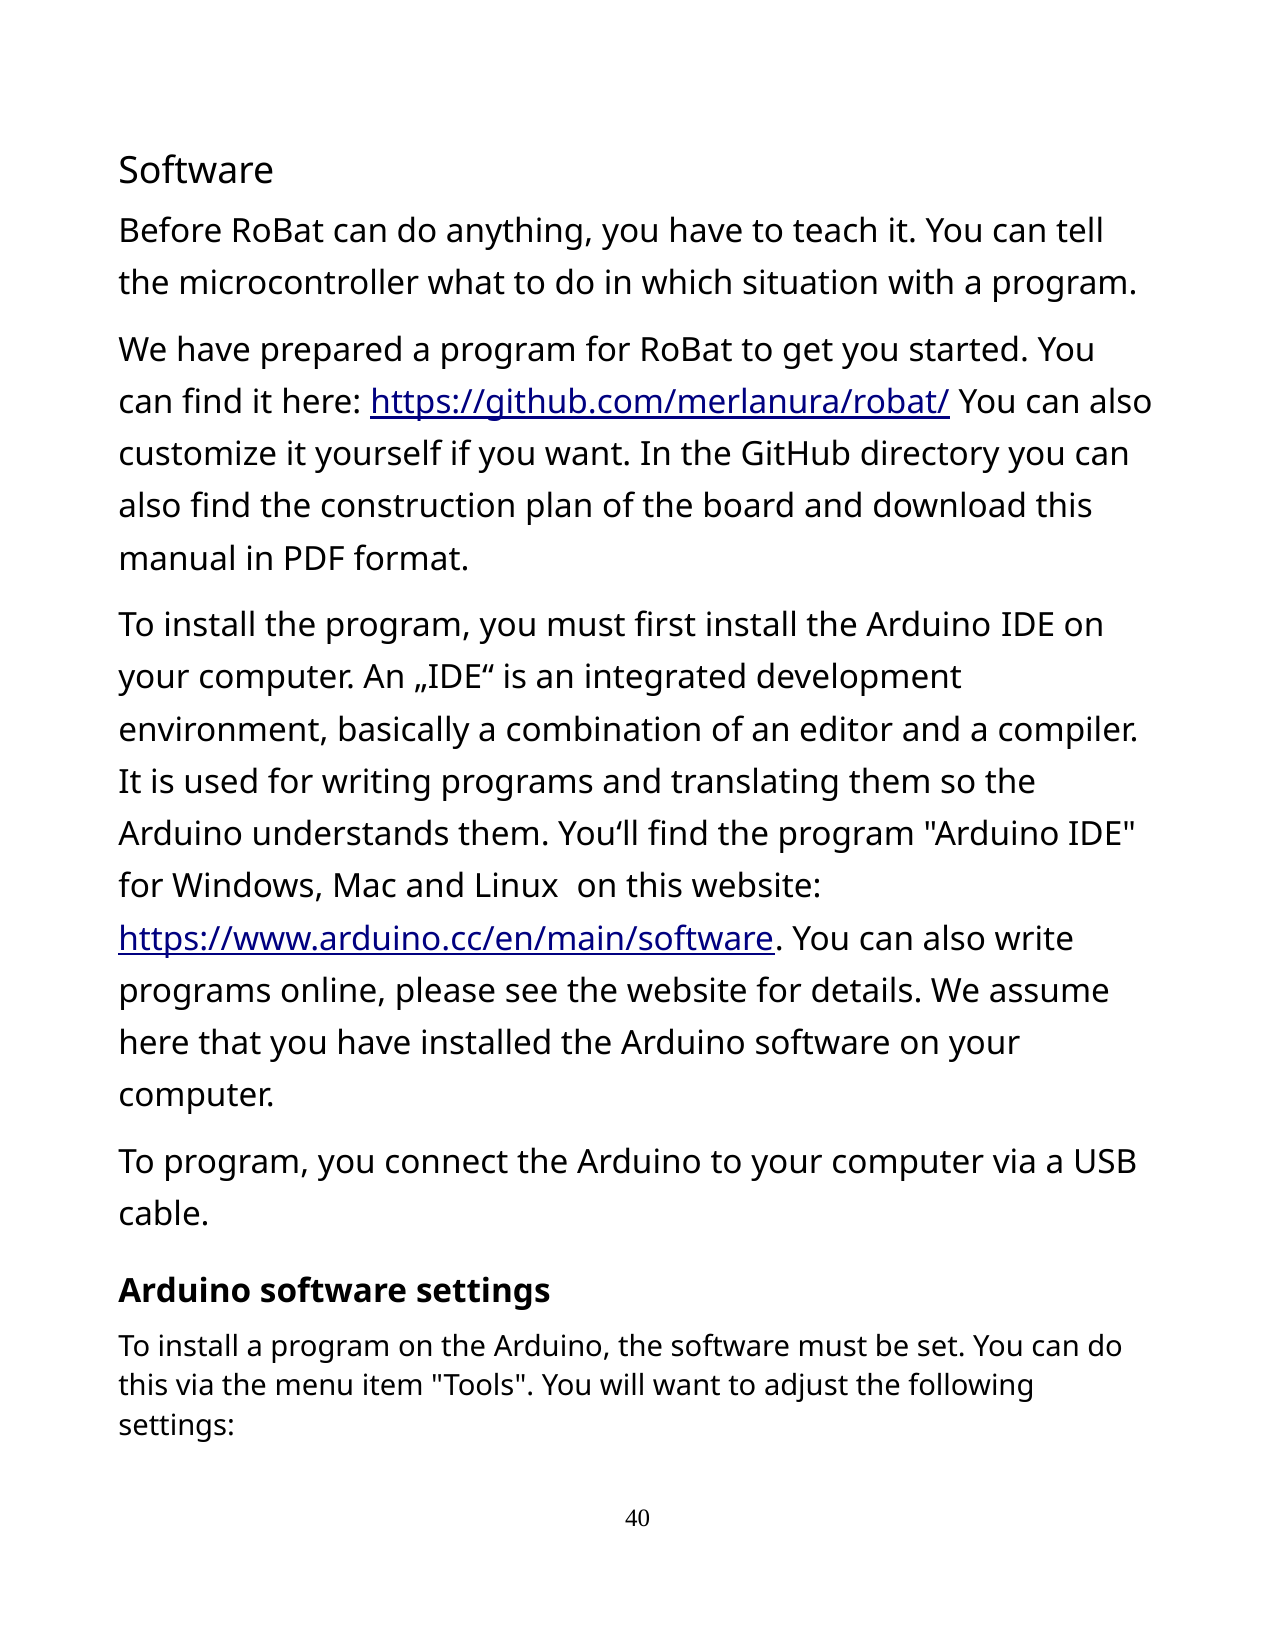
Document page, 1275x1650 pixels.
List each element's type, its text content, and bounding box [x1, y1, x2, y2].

subtitle Arduino software settings [118, 1267, 1157, 1312]
subtitle Software [118, 143, 1157, 194]
text We have prepared a program for RoBat to get you started. You can find it here: https://github.com/merlanura/robat/ You can also customize it yourself if you want. In the GitHub directory you can also find the construction plan of the board and download this manual in PDF format. [118, 326, 1157, 580]
text To program, you connect the Arduino to your computer via a USB cable. [118, 1138, 1157, 1235]
text To install a program on the Arduino, the software must be set. You can do this via the menu item "Tools". You will want to adjust the following settings: [118, 1325, 1157, 1444]
text Before RoBat can do anything, you have to teach it. You can tell the microcontroller what to do in which situation with a program. [118, 207, 1157, 304]
text To install the program, you must first install the Arduino IDE on your computer. An „IDE“ is an integrated development environment, basically a combination of an editor and a compiler. It is used for writing programs and translating them so the Arduino understands them. You‘ll find the program "Arduino IDE" for Windows, Mac and Linux on this website: https://www.arduino.cc/en/main/software. You can also write programs online, please see the website for details. We assume here that you have installed the Arduino software on your computer. [118, 601, 1157, 1116]
